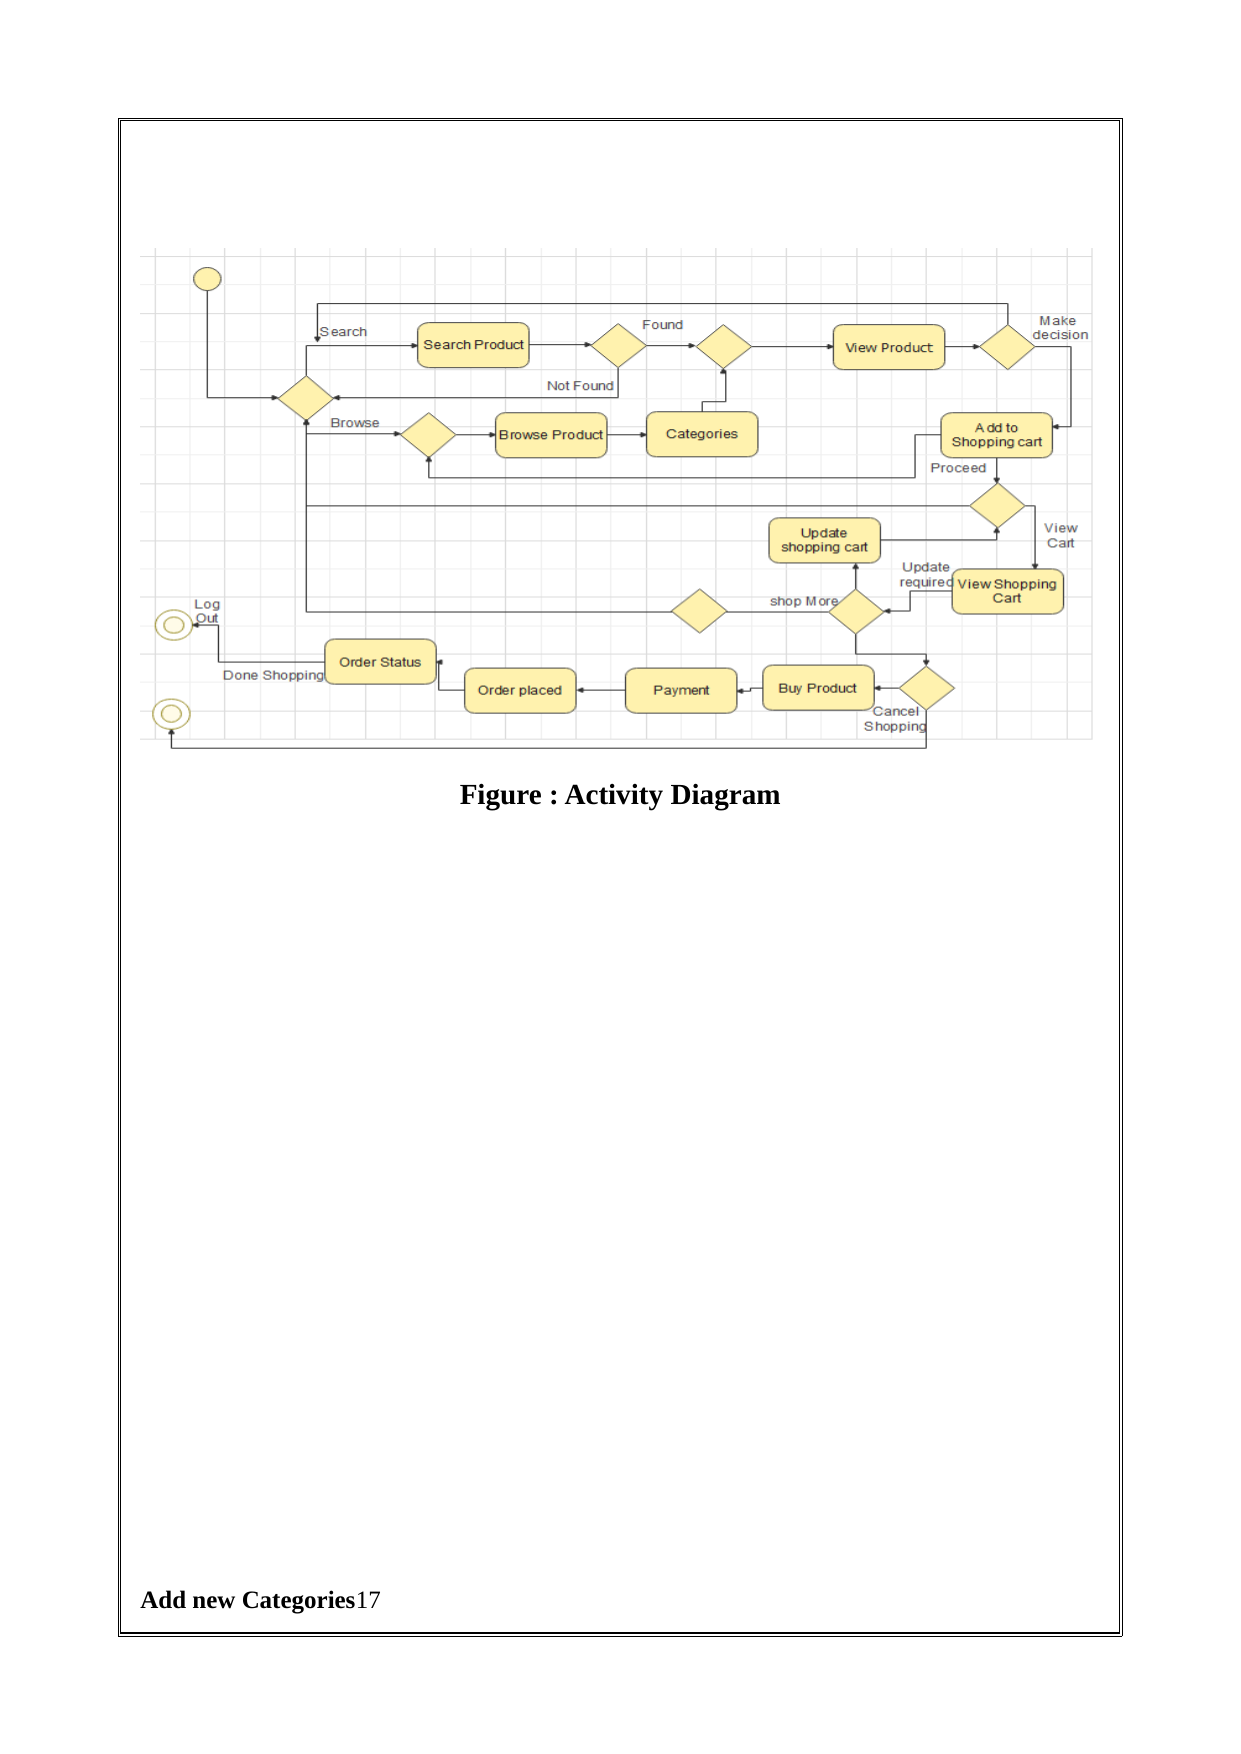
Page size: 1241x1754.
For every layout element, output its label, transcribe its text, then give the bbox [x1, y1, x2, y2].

text Figure : Activity Diagram [140, 777, 1100, 811]
